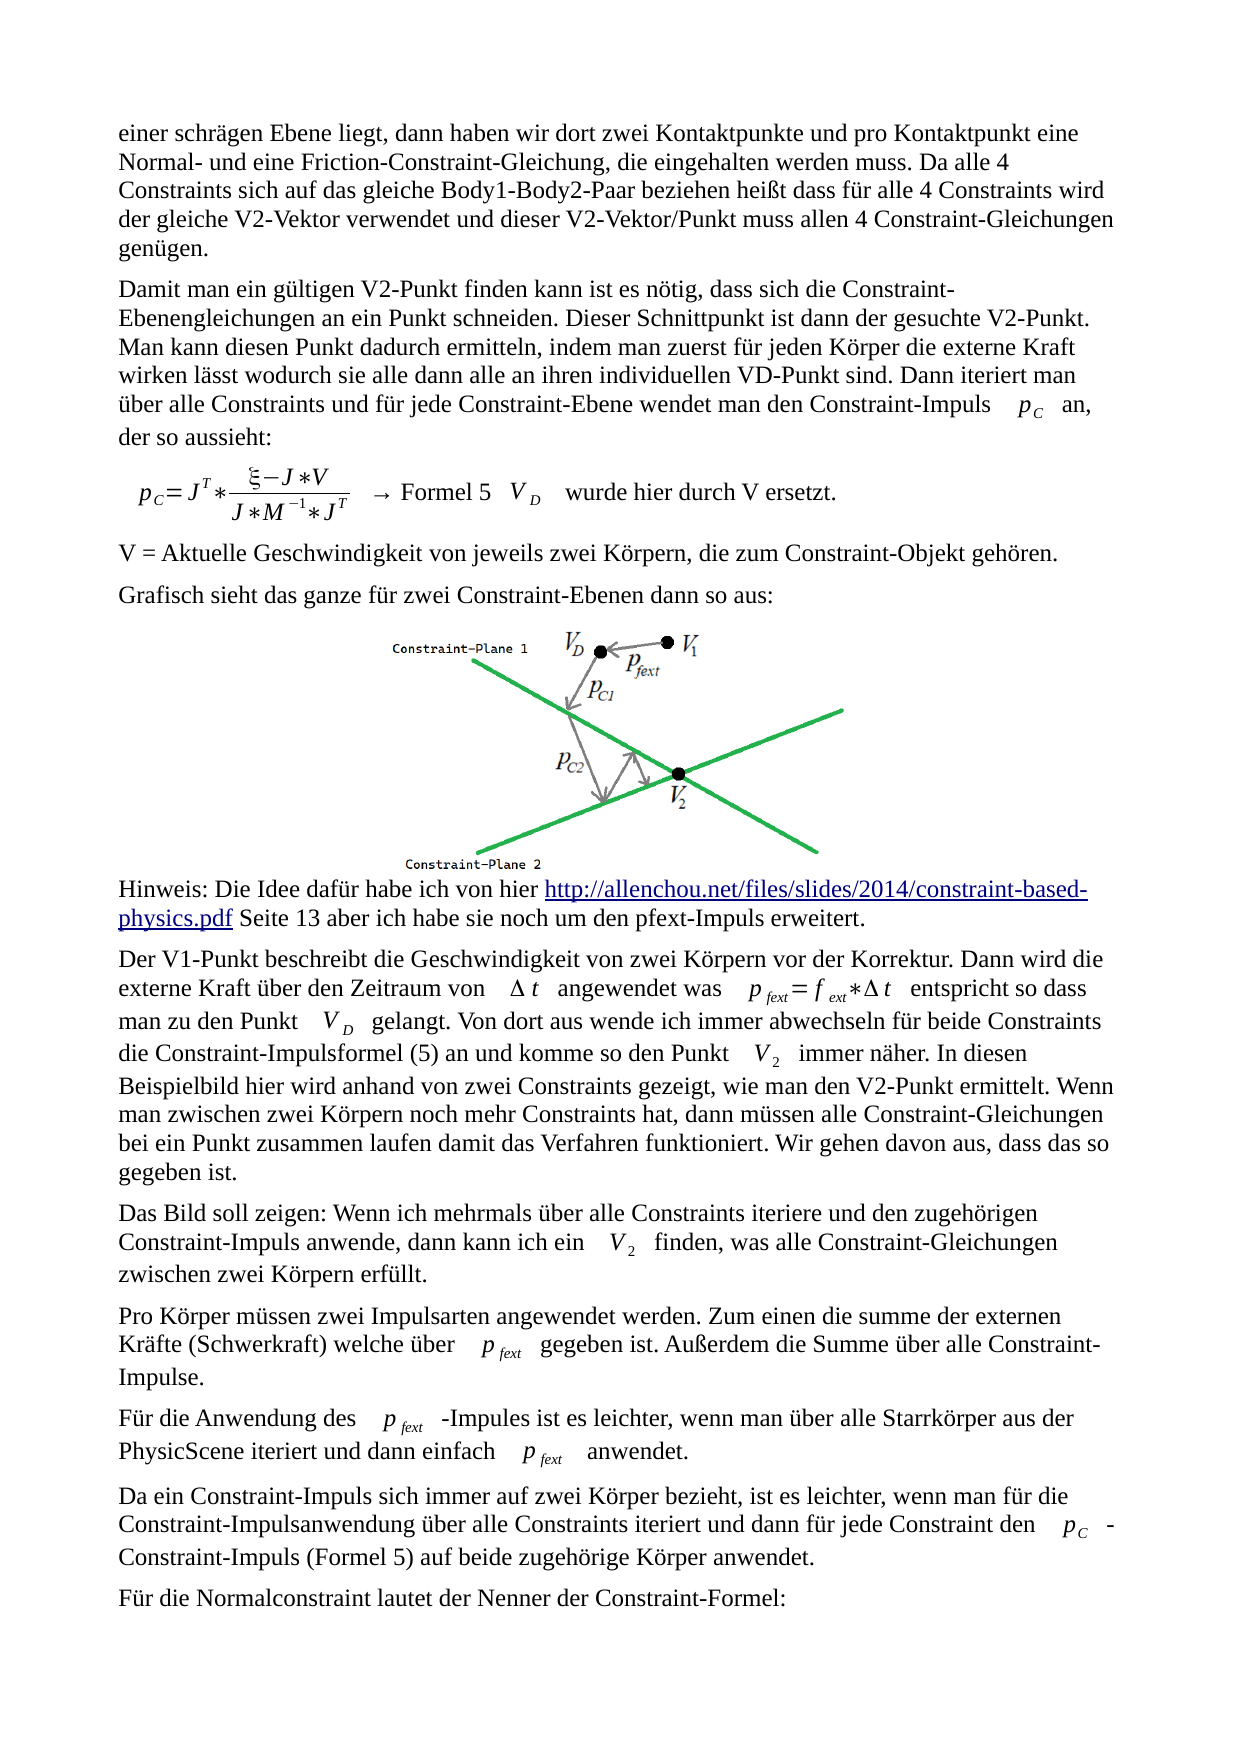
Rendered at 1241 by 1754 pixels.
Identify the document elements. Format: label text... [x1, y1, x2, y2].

text Der V1-Punkt beschreibt die Geschwindigkeit von zwei Körpern vor der Korrektur. Dann wird die externe Kraft über den Zeitraum von angewendet was entspricht so dass man zu den Punkt gelangt. Von dort aus wende ich immer abwechseln für beide Constraints die Constraint-Impulsformel (5) an und komme so den Punkt immer näher. In diesen Beispielbild hier wird anhand von zwei Constraints gezeigt, wie man den V2-Punkt ermittelt. Wenn man zwischen zwei Körpern noch mehr Constraints hat, dann müssen alle Constraint-Gleichungen bei ein Punkt zusammen laufen damit das Verfahren funktioniert. Wir gehen davon aus, dass das so gegeben ist. [118, 944, 1122, 1186]
picture [387, 628, 846, 875]
text Damit man ein gültigen V2-Punkt finden kann ist es nötig, dass sich die Constraint-Ebenengleichungen an ein Punkt schneiden. Dieser Schnittpunkt ist dann der gesuchte V2-Punkt. Man kann diesen Punkt dadurch ermitteln, indem man zuerst für jeden Körper die externe Kraft wirken lässt wodurch sie alle dann alle an ihren individuellen VD-Punkt sind. Dann iteriert man über alle Constraints und für jede Constraint-Ebene wendet man den Constraint-Impuls an, der so aussieht: [118, 274, 1122, 451]
text V = Aktuelle Geschwindigkeit von jeweils zwei Körpern, die zum Constraint-Objekt gehören. [118, 538, 1122, 567]
text Grafisch sieht das ganze für zwei Constraint-Ebenen dann so aus: [118, 580, 1122, 608]
text Pro Körper müssen zwei Impulsarten angewendet werden. Zum einen die summe der externen Kräfte (Schwerkraft) welche über gegeben ist. Außerdem die Summe über alle Constraint-Impulse. [118, 1301, 1122, 1391]
text → Formel 5 wurde hier durch V ersetzt. [118, 463, 1122, 526]
text Da ein Constraint-Impuls sich immer auf zwei Körper bezieht, ist es leichter, wenn man für die Constraint-Impulsanwendung über alle Constraints iteriert und dann für jede Constraint den -Constraint-Impuls (Formel 5) auf beide zugehörige Körper anwendet. [118, 1481, 1122, 1571]
text Das Bild soll zeigen: Wenn ich mehrmals über alle Constraints iteriere und den zugehörigen Constraint-Impuls anwende, dann kann ich ein finden, was alle Constraint-Gleichungen zwischen zwei Körpern erfüllt. [118, 1198, 1122, 1288]
text Hinweis: Die Idee dafür habe ich von hier http://allenchou.net/files/slides/2014/constraint-based-physics.pdf Seite 13 aber ich habe sie noch um den pfext-Impuls erweitert. [118, 621, 1122, 932]
text Für die Normalconstraint lautet der Nenner der Constraint-Formel: [118, 1583, 1122, 1612]
text Für die Anwendung des -Impules ist es leichter, wenn man über alle Starrkörper aus der PhysicScene iteriert und dann einfach anwendet. [118, 1403, 1122, 1468]
text einer schrägen Ebene liegt, dann haben wir dort zwei Kontaktpunkte und pro Kontaktpunkt eine Normal- und eine Friction-Constraint-Gleichung, die eingehalten werden muss. Da alle 4 Constraints sich auf das gleiche Body1-Body2-Paar beziehen heißt dass für alle 4 Constraints wird der gleiche V2-Vektor verwendet und dieser V2-Vektor/Punkt muss allen 4 Constraint-Gleichungen genügen. [118, 118, 1122, 262]
